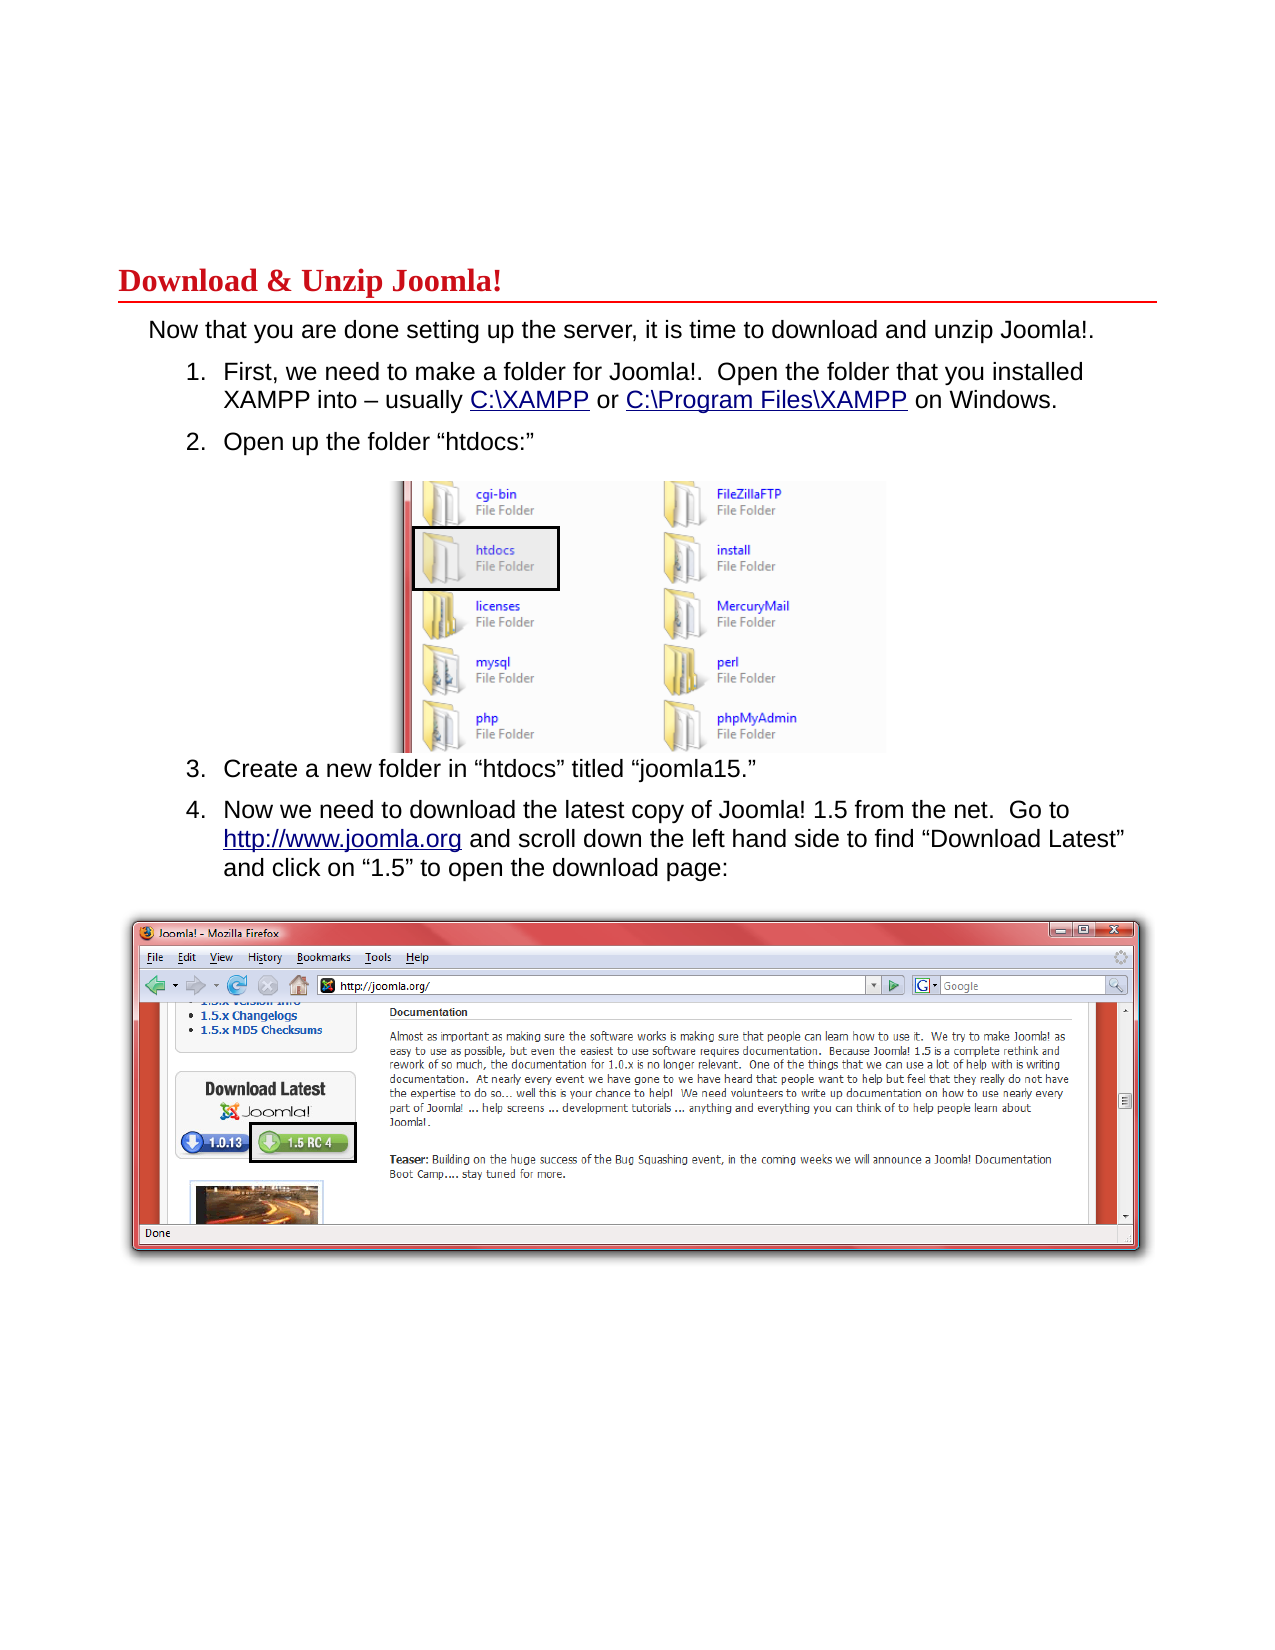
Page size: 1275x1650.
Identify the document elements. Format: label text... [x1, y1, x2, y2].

subtitle Download & Unzip Joomla! [118, 262, 1157, 301]
text Now that you are done setting up the server, it is time to download and unzip Joomla!. [148, 315, 1157, 344]
list First, we need to make a folder for Joomla!. Open the folder that you installed XAMPP into – usually C:\XAMPP or C:\Program Files\XAMPP on Windows. [186, 357, 1157, 414]
picture [119, 908, 1156, 1267]
picture [388, 481, 887, 753]
list Now we need to download the latest copy of Joomla! 1.5 from the net. Go to http://www.joomla.org and scroll down the left hand side to find “Download Latest” and click on “1.5” to open the download page: [186, 796, 1157, 882]
list Create a new folder in “htdocs” titled “joomla15.” [186, 468, 1157, 783]
list Open up the folder “htdocs:” [186, 427, 1157, 455]
